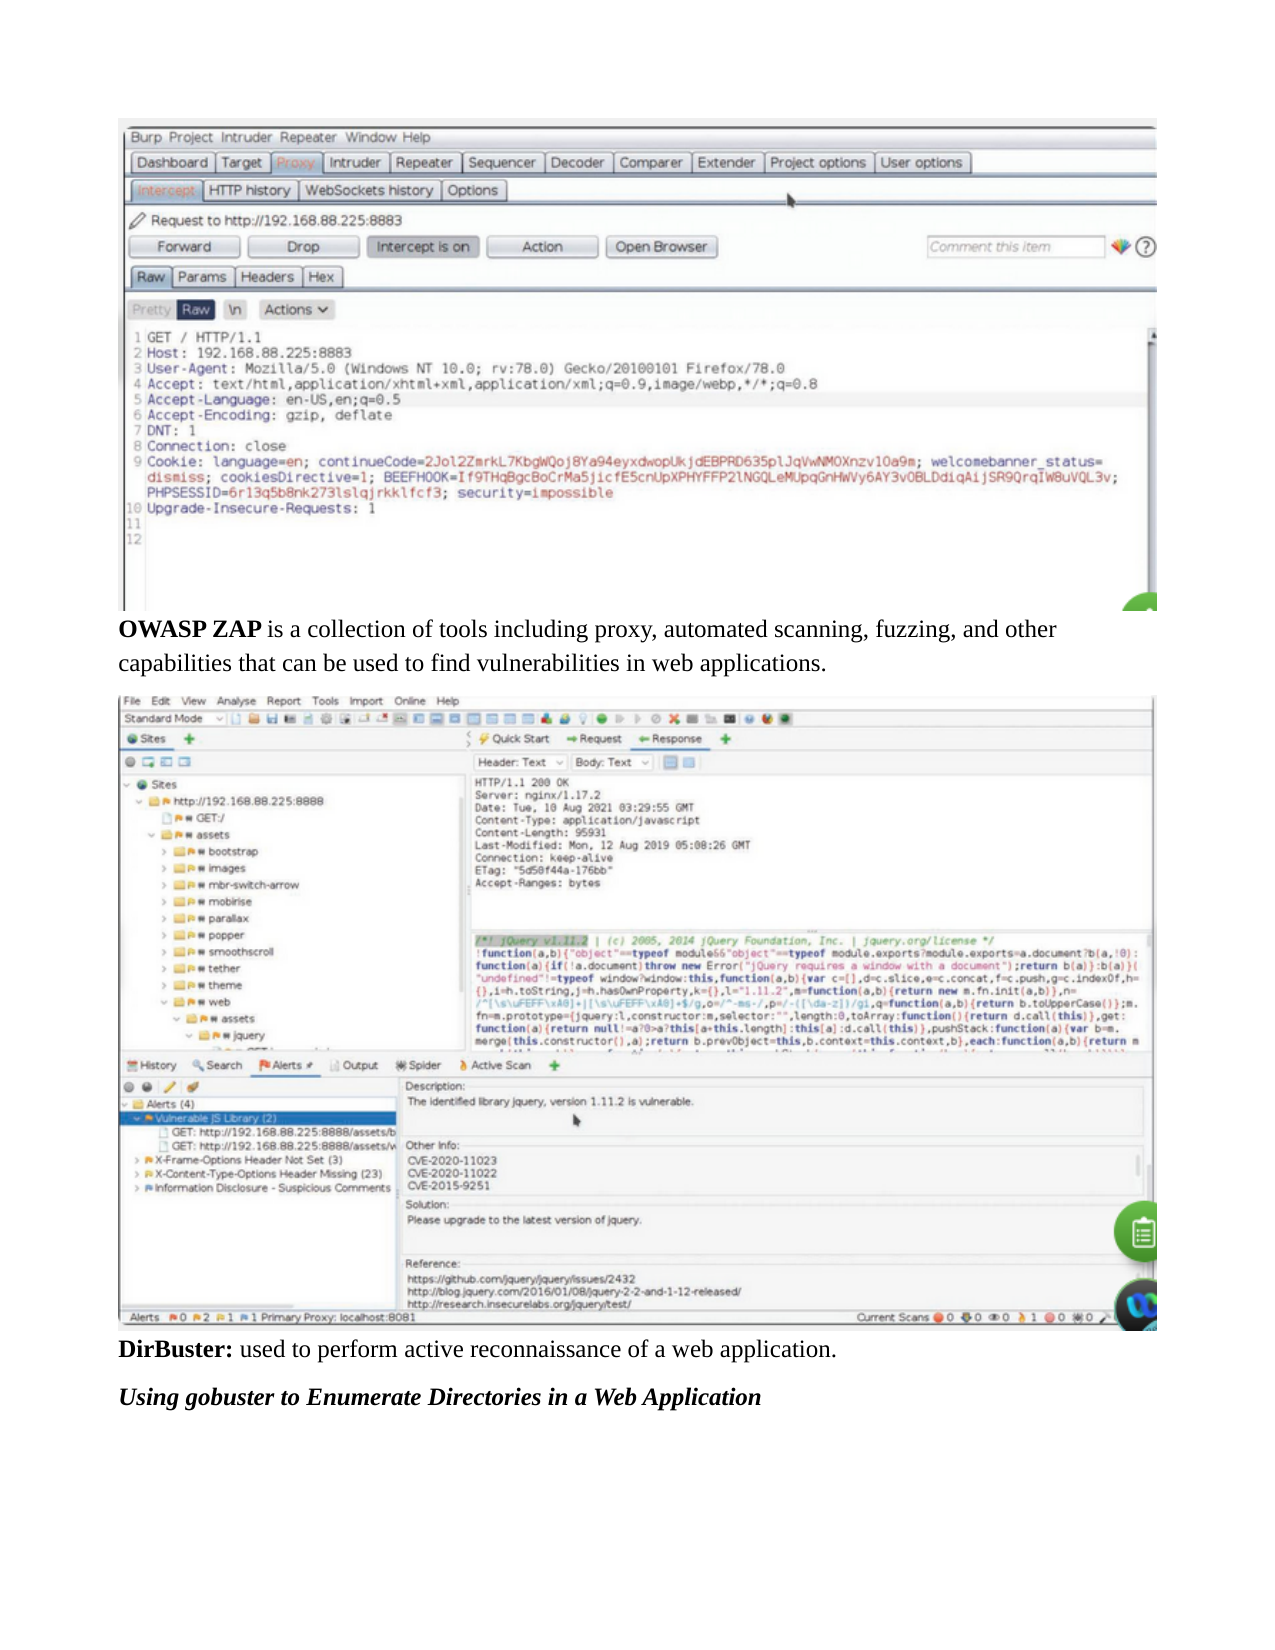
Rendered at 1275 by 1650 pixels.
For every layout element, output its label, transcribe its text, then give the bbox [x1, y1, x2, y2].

text Using gobuster to Enumerate Directories in a Web Application [118, 1382, 1157, 1411]
picture [118, 118, 1157, 611]
text DirBuster: used to perform active reconnaissance of a web application. [118, 1331, 1157, 1363]
picture [118, 695, 1157, 1331]
text OWASP ZAP is a collection of tools including proxy, automated scanning, fuzzing, and other capabilities that can be used to find vulnerabilities in web applications. [118, 611, 1157, 676]
